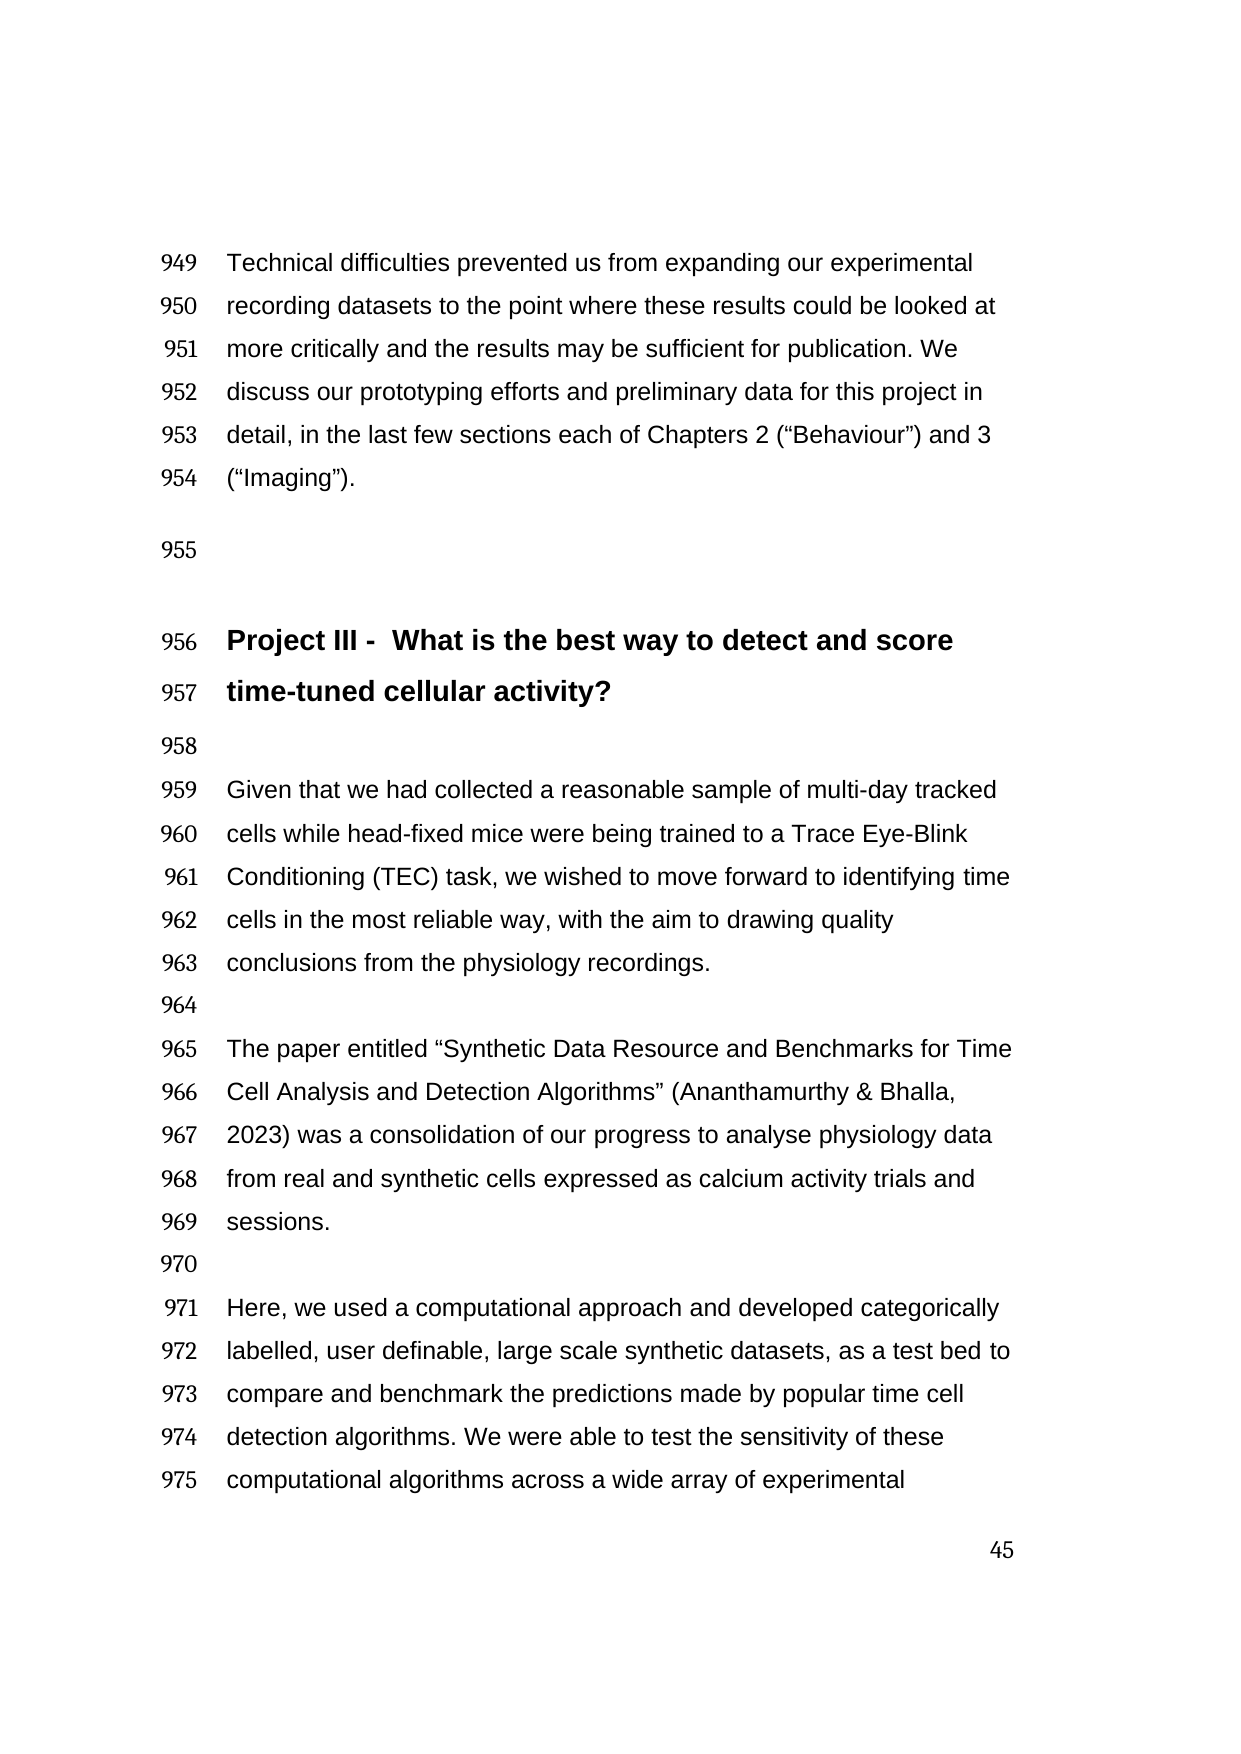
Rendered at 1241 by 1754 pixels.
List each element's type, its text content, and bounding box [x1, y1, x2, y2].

subtitle Project III - What is the best way to detect and score time-tuned cellular activity? [226, 623, 1014, 707]
text The paper entitled “Synthetic Data Resource and Benchmarks for Time Cell Analysis and Detection Algorithms” (Ananthamurthy & Bhalla, 2023)⁠ was a consolidation of our progress to analyse physiology data from real and synthetic cells expressed as calcium activity trials and sessions. [226, 1034, 1014, 1235]
text Given that we had collected a reasonable sample of multi-day tracked cells while head-fixed mice were being trained to a Trace Eye-Blink Conditioning (TEC) task, we wished to move forward to identifying time cells in the most reliable way, with the aim to drawing quality conclusions from the physiology recordings. [226, 775, 1014, 977]
text Technical difficulties prevented us from expanding our experimental recording datasets to the point where these results could be looked at more critically and the results may be sufficient for publication. We discuss our prototyping efforts and preliminary data for this project in detail, in the last few sections each of Chapters 2 (“Behaviour”) and 3 (“Imaging”). [226, 248, 1014, 492]
text Here, we used a computational approach and developed categorically labelled, user definable, large scale synthetic datasets, as a test bed to compare and benchmark the predictions made by popular time cell detection algorithms. We were able to test the sensitivity of these computational algorithms across a wide array of experimental [226, 1293, 1014, 1494]
